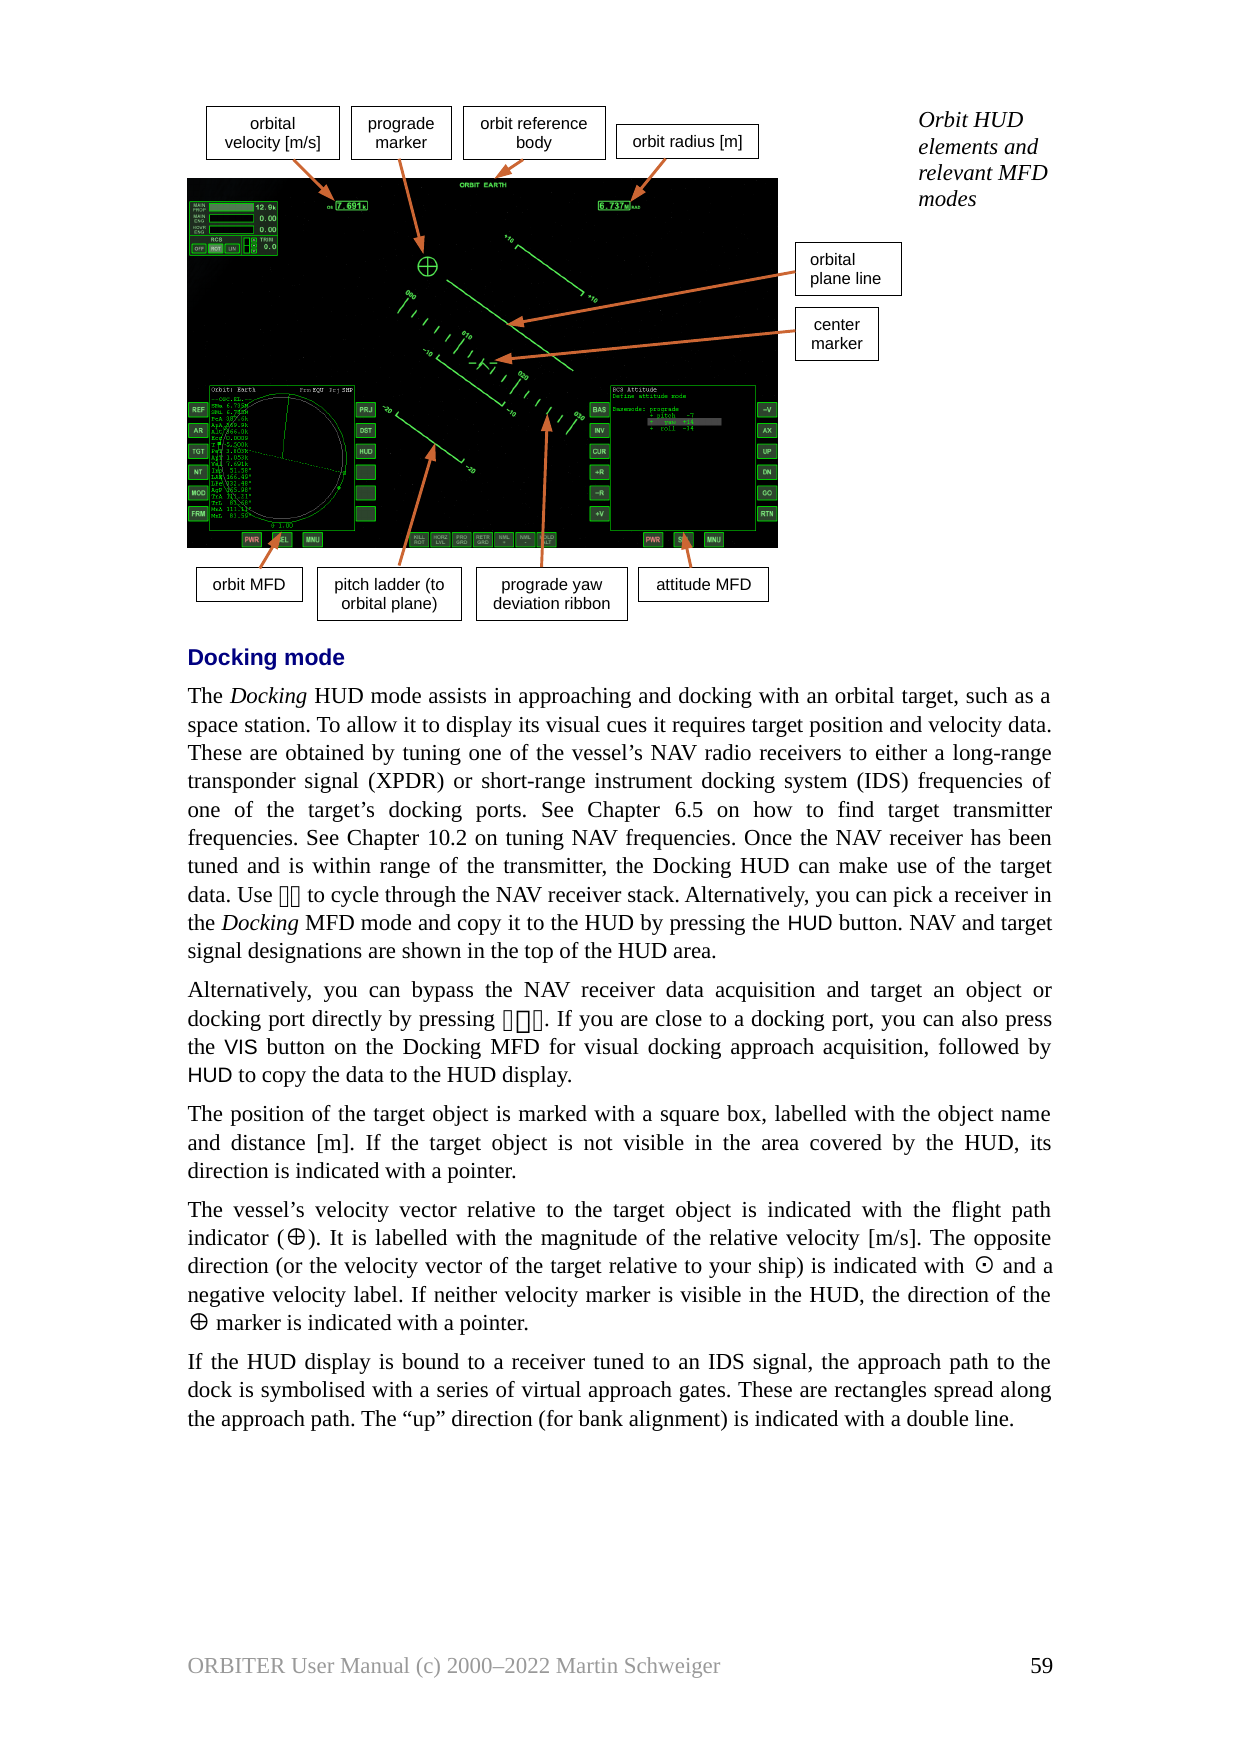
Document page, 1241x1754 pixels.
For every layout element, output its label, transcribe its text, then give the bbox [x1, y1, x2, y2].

text If the HUD display is bound to a receiver tuned to an IDS signal, the approach path to the dock is symbolised with a series of virtual approach gates. These are rectangles spread along the approach path. The “up” direction (for bank alignment) is indicated with a double line. [187, 1347, 1053, 1432]
text The position of the target object is marked with a square box, labelled with the object name and distance [m]. If the target object is not visible in the area covered by the HUD, its direction is indicated with a pointer. [187, 1099, 1053, 1184]
picture [187, 178, 778, 548]
text The vessel’s velocity vector relative to the target object is indicated with the flight path indicator (⊕). It is labelled with the magnitude of the relative velocity [m/s]. The opposite direction (or the velocity vector of the target relative to your ship) is indicated with ⊙ and a negative velocity label. If neither velocity marker is visible in the HUD, the direction of the ⊕ marker is indicated with a pointer. [187, 1195, 1053, 1336]
text The Docking HUD mode assists in approaching and docking with an orbital target, such as a space station. To allow it to display its visual cues it requires target position and velocity data. These are obtained by tuning one of the vessel’s NAV radio receivers to either a long-range transponder signal (XPDR) or short-range instrument docking system (IDS) frequencies of one of the target’s docking ports. See Chapter 6.4 on how to find target transmitter frequencies. See Chapter 10.1 on tuning NAV frequencies. Once the NAV receiver has been tuned and is within range of the transmitter, the Docking HUD can make use of the target data. Use  to cycle through the NAV receiver stack. Alternatively, you can pick a receiver in the Docking MFD mode and copy it to the HUD by pressing the HUD button. NAV and target signal designations are shown in the top of the HUD area. [187, 681, 1053, 964]
subtitle Docking mode [187, 100, 1053, 671]
text Alternatively, you can bypass the NAV receiver data acquisition and target an object or docking port directly by pressing . If you are close to a docking port, you can also press the VIS button on the Docking MFD for visual docking approach acquisition, followed by HUD to copy the data to the HUD display. [187, 975, 1053, 1088]
